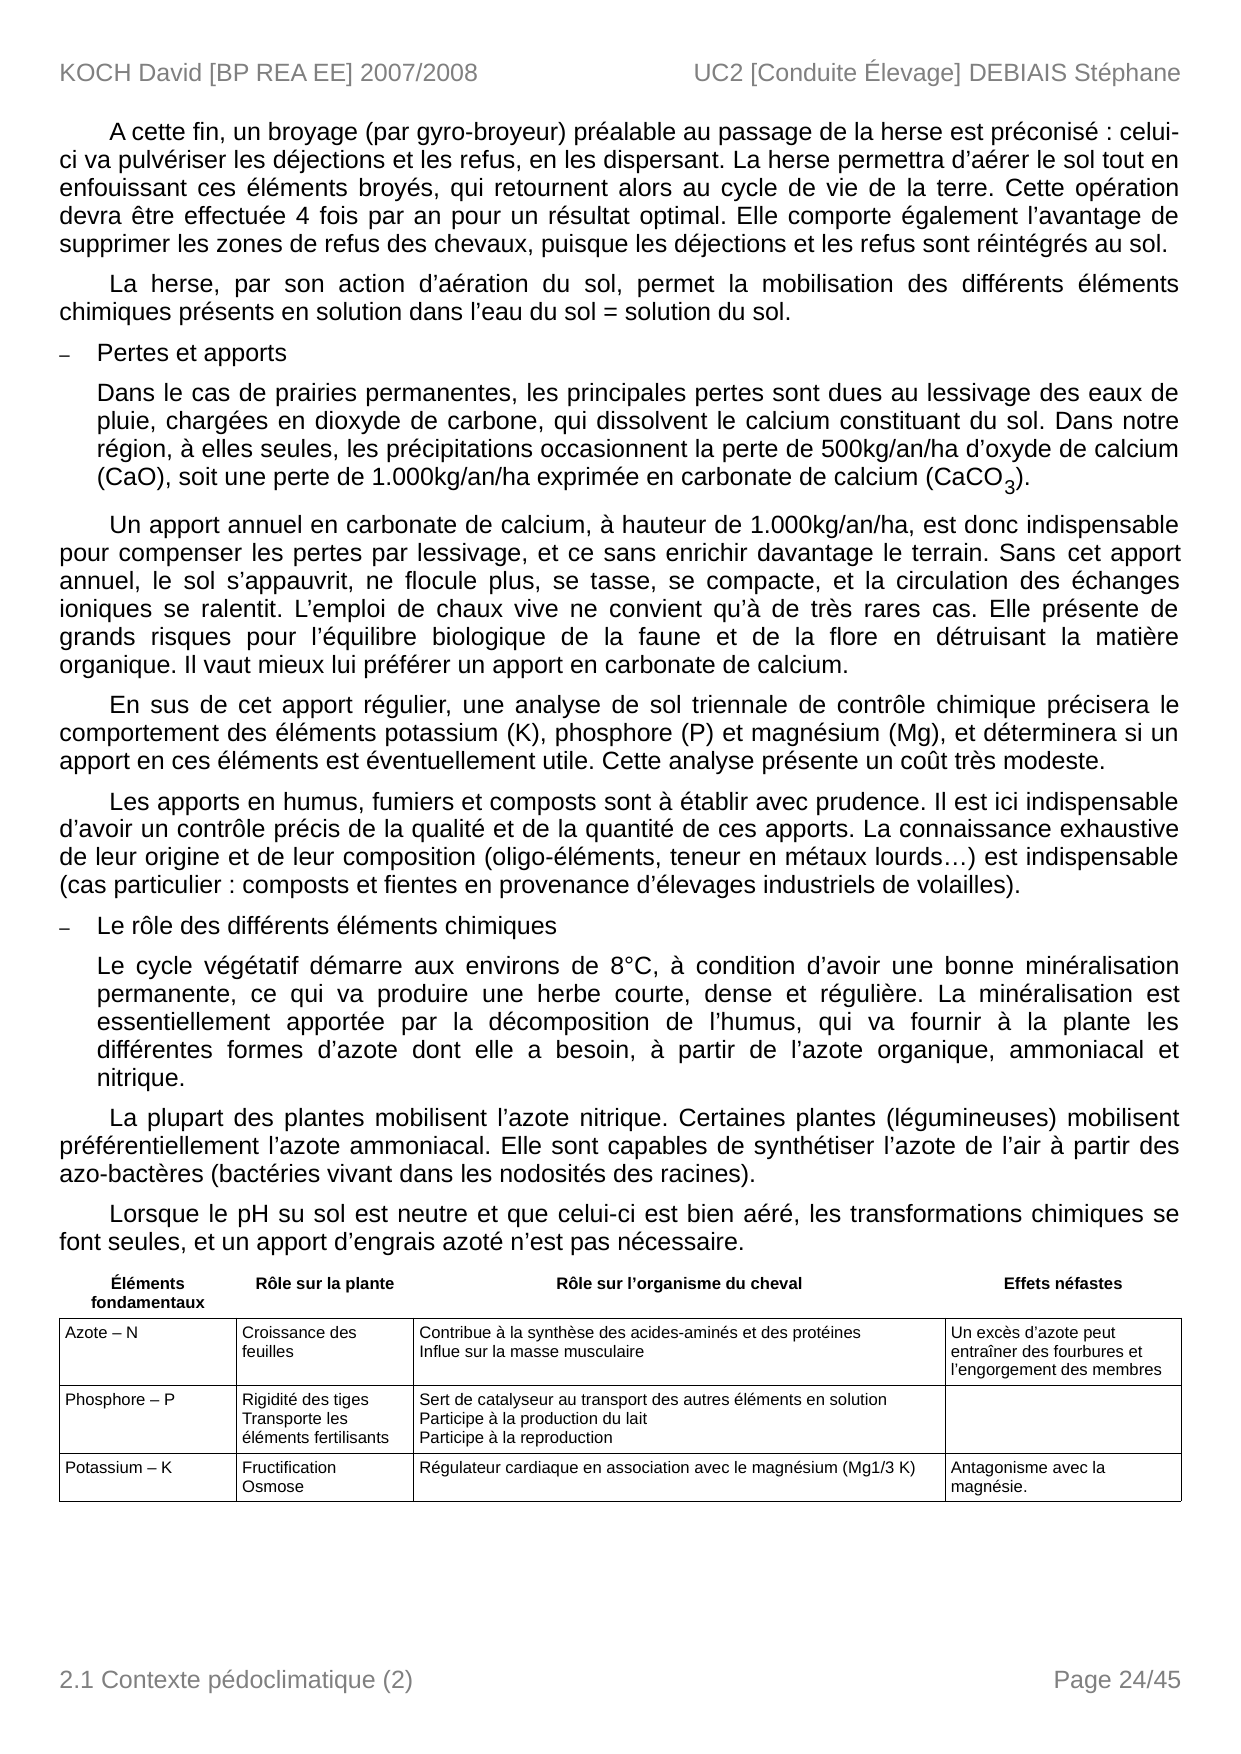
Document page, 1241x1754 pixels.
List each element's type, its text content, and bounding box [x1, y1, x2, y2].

text La herse, par son action d’aération du sol, permet la mobilisation des différents éléments chimiques présents en solution dans l’eau du sol = solution du sol. [59, 270, 1181, 326]
list Le cycle végétatif démarre aux environs de 8°C, à condition d’avoir une bonne minéralisation permanente, ce qui va produire une herbe courte, dense et régulière. La minéralisation est essentiellement apportée par la décomposition de l’humus, qui va fournir à la plante les différentes formes d’azote dont elle a besoin, à partir de l’azote organique, ammoniacal et nitrique. [59, 952, 1181, 1092]
table_cell Sert de catalyseur au transport des autres éléments en solution Participe à la production du lait Participe à la reproduction [414, 1386, 945, 1452]
text En sus de cet apport régulier, une analyse de sol triennale de contrôle chimique précisera le comportement des éléments potassium (K), phosphore (P) et magnésium (Mg), et déterminera si un apport en ces éléments est éventuellement utile. Cette analyse présente un coût très modeste. [59, 691, 1181, 775]
table_header Éléments fondamentaux [59, 1269, 236, 1317]
list Dans le cas de prairies permanentes, les principales pertes sont dues au lessivage des eaux de pluie, chargées en dioxyde de carbone, qui dissolvent le calcium constituant du sol. Dans notre région, à elles seules, les précipitations occasionnent la perte de 500kg/an/ha d’oxyde de calcium (CaO), soit une perte de 1.000kg/an/ha exprimée en carbonate de calcium (CaCO3). [59, 379, 1181, 499]
list Pertes et apports [59, 338, 1181, 366]
table_cell Contribue à la synthèse des acides-aminés et des protéines Influe sur la masse musculaire [414, 1319, 945, 1385]
text A cette fin, un broyage (par gyro-broyeur) préalable au passage de la herse est préconisé : celui-ci va pulvériser les déjections et les refus, en les dispersant. La herse permettra d’aérer le sol tout en enfouissant ces éléments broyés, qui retournent alors au cycle de vie de la terre. Cette opération devra être effectuée 4 fois par an pour un résultat optimal. Elle comporte également l’avantage de supprimer les zones de refus des chevaux, puisque les déjections et les refus sont réintégrés au sol. [59, 118, 1181, 258]
table_cell [946, 1386, 1181, 1452]
table_cell Croissance des feuilles [237, 1319, 413, 1385]
table_cell Un excès d’azote peut entraîner des fourbures et l’engorgement des membres [946, 1319, 1181, 1385]
table_header Rôle sur la plante [236, 1269, 413, 1317]
table_cell Antagonisme avec la magnésie. [946, 1454, 1181, 1501]
table_cell Potassium – K [60, 1454, 236, 1501]
table_header Rôle sur l’organisme du cheval [413, 1269, 945, 1317]
table_cell Régulateur cardiaque en association avec le magnésium (Mg1/3 K) [414, 1454, 945, 1501]
text Un apport annuel en carbonate de calcium, à hauteur de 1.000kg/an/ha, est donc indispensable pour compenser les pertes par lessivage, et ce sans enrichir davantage le terrain. Sans cet apport annuel, le sol s’appauvrit, ne flocule plus, se tasse, se compacte, et la circulation des échanges ioniques se ralentit. L’emploi de chaux vive ne convient qu’à de très rares cas. Elle présente de grands risques pour l’équilibre biologique de la faune et de la flore en détruisant la matière organique. Il vaut mieux lui préférer un apport en carbonate de calcium. [59, 511, 1181, 679]
list Le rôle des différents éléments chimiques [59, 912, 1181, 939]
text Lorsque le pH su sol est neutre et que celui-ci est bien aéré, les transformations chimiques se font seules, et un apport d’engrais azoté n’est pas nécessaire. [59, 1200, 1181, 1256]
table_cell Phosphore – P [60, 1386, 236, 1452]
table_cell Rigidité des tiges Transporte les éléments fertilisants [237, 1386, 413, 1452]
table_cell Azote – N [60, 1319, 236, 1385]
text Les apports en humus, fumiers et composts sont à établir avec prudence. Il est ici indispensable d’avoir un contrôle précis de la qualité et de la quantité de ces apports. La connaissance exhaustive de leur origine et de leur composition (oligo-éléments, teneur en métaux lourds…) est indispensable (cas particulier : composts et fientes en provenance d’élevages industriels de volailles). [59, 787, 1181, 899]
text La plupart des plantes mobilisent l’azote nitrique. Certaines plantes (légumineuses) mobilisent préférentiellement l’azote ammoniacal. Elle sont capables de synthétiser l’azote de l’air à partir des azo-bactères (bactéries vivant dans les nodosités des racines). [59, 1104, 1181, 1188]
table_header Effets néfastes [945, 1269, 1181, 1317]
table_cell Fructification Osmose [237, 1454, 413, 1501]
